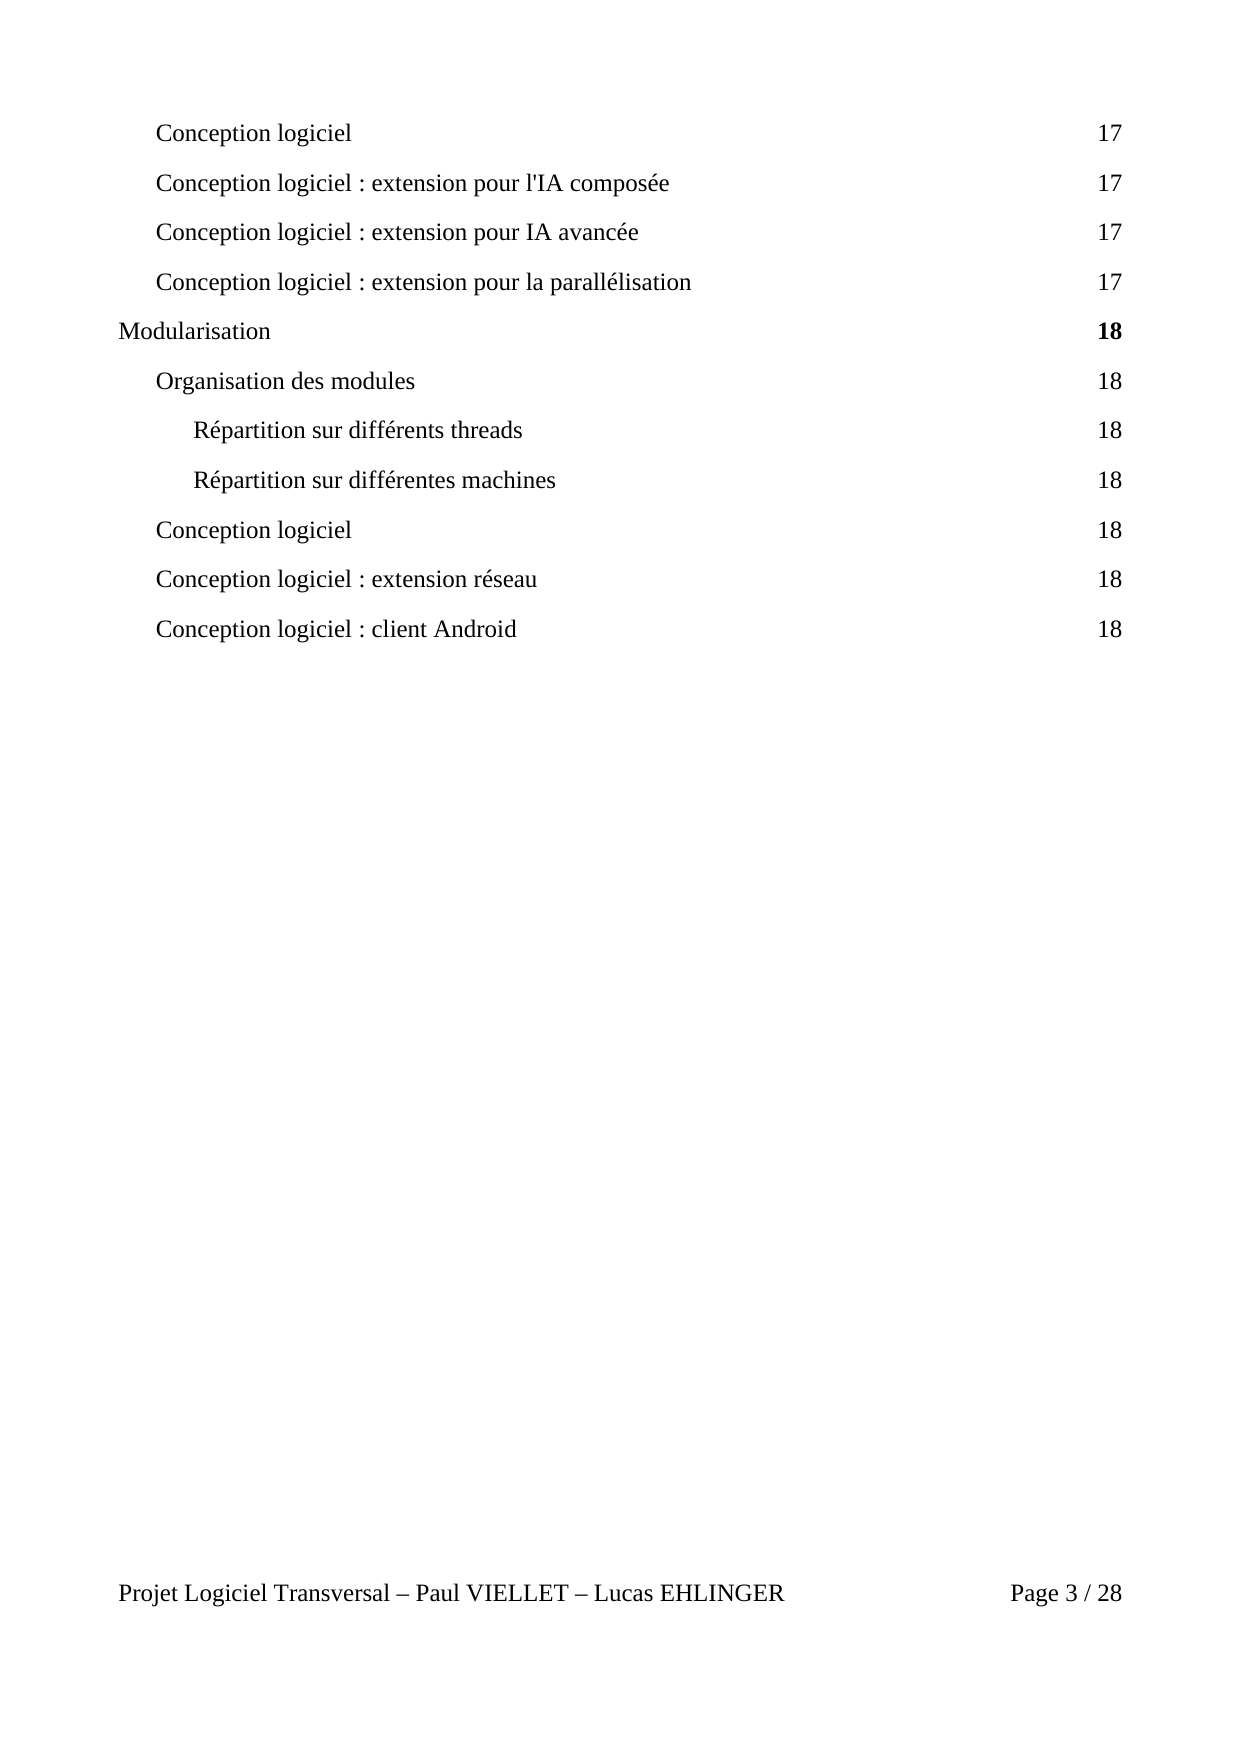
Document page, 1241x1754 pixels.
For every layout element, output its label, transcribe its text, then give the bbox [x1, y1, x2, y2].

text Modularisation 18 [118, 316, 1122, 345]
text Conception logiciel 17 [156, 118, 1122, 147]
text Répartition sur différentes machines 18 [193, 465, 1122, 494]
text Conception logiciel : extension pour l'IA composée 17 [156, 168, 1122, 196]
text Organisation des modules 18 [156, 366, 1122, 395]
text Répartition sur différents threads 18 [193, 416, 1122, 444]
text Conception logiciel 18 [156, 515, 1122, 543]
text Conception logiciel : client Android 18 [156, 614, 1122, 643]
text Conception logiciel : extension réseau 18 [156, 564, 1122, 593]
text Conception logiciel : extension pour IA avancée 17 [156, 217, 1122, 246]
text Conception logiciel : extension pour la parallélisation 17 [156, 267, 1122, 296]
